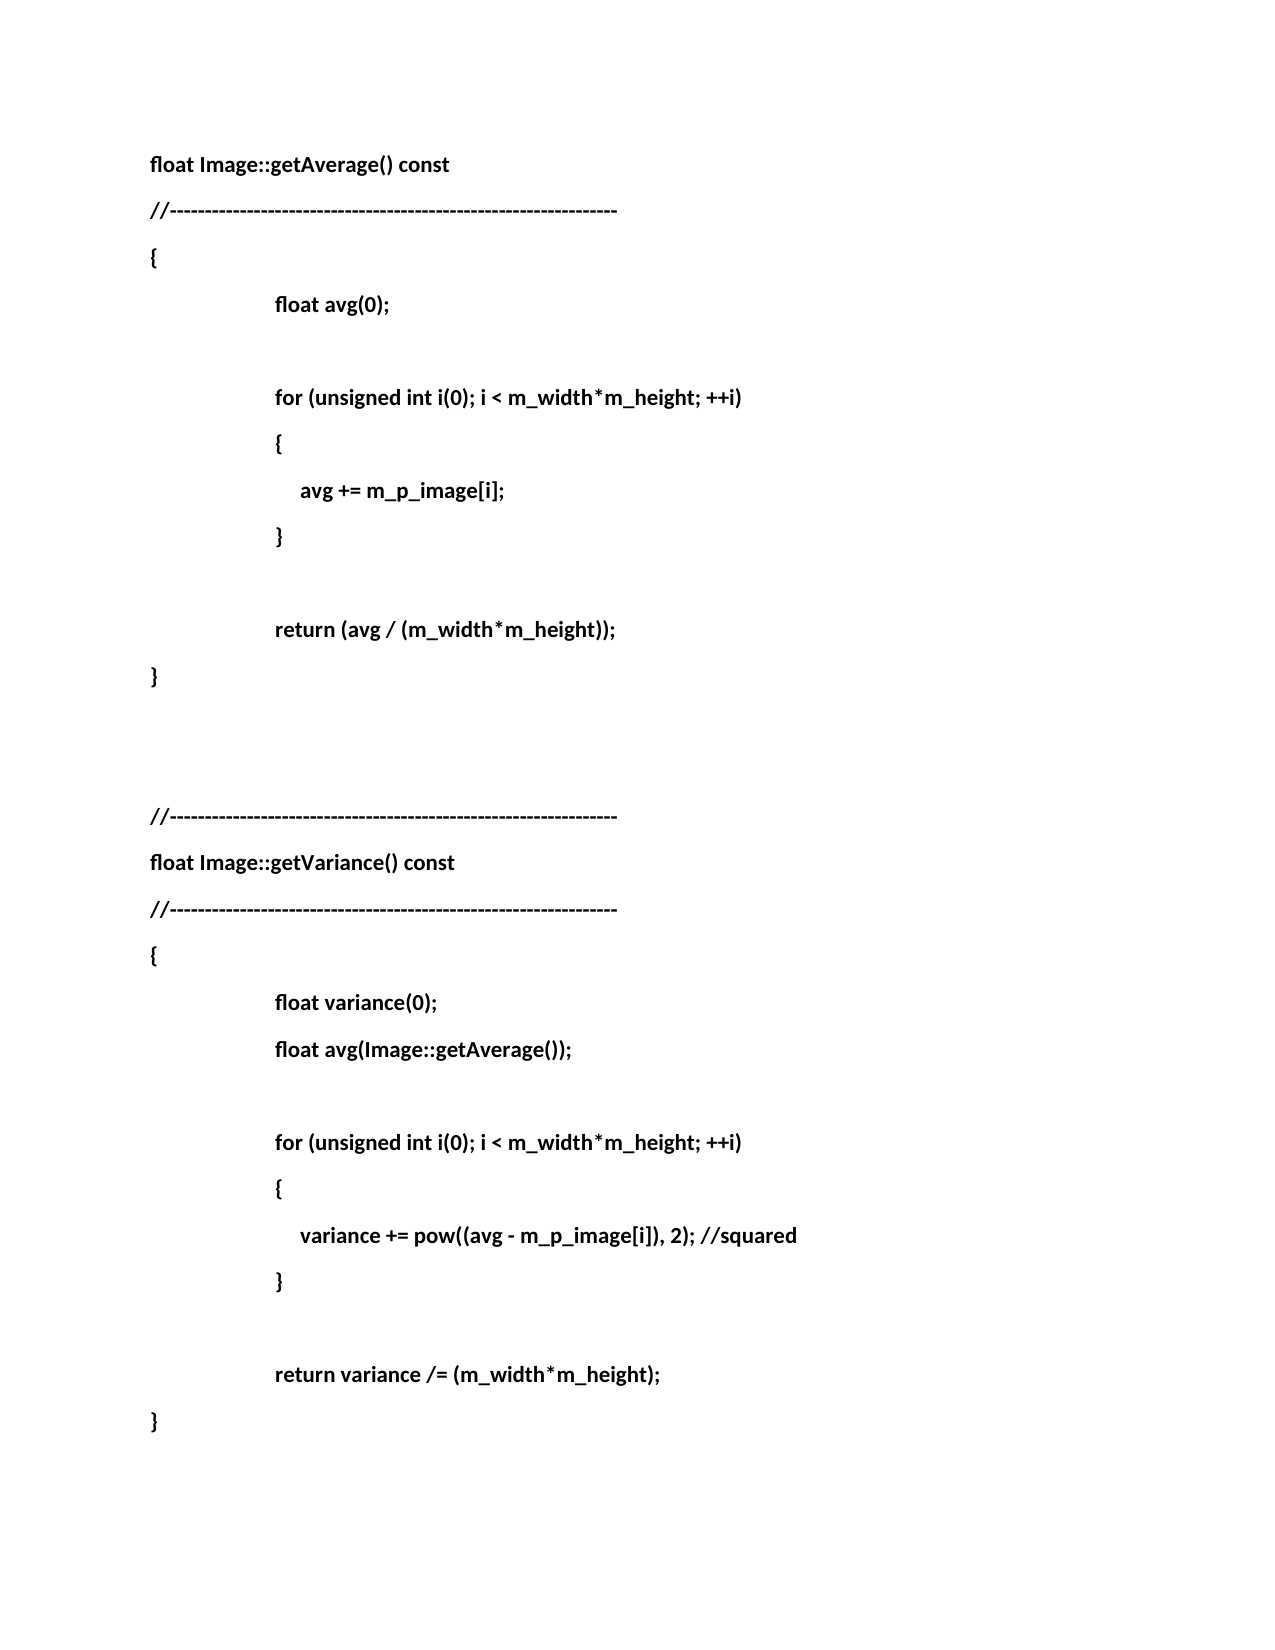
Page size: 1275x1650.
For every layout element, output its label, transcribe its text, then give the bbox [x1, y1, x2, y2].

text //---------------------------------------------------------------- [150, 197, 1125, 224]
text for (unsigned int i(0); i < m_width*m_height; ++i) [150, 383, 1125, 411]
text float Image::getVariance() const [150, 848, 1125, 876]
text { [150, 429, 1125, 457]
text } [150, 522, 1125, 551]
text variance += pow((avg - m_p_image[i]), 2); //squared [150, 1221, 1125, 1249]
text avg += m_p_image[i]; [150, 476, 1125, 504]
text for (unsigned int i(0); i < m_width*m_height; ++i) [150, 1128, 1125, 1156]
text return variance /= (m_width*m_height); [150, 1361, 1125, 1389]
text } [150, 1407, 1125, 1435]
text { [150, 1174, 1125, 1202]
text } [150, 662, 1125, 690]
text { [150, 942, 1125, 969]
text } [150, 1267, 1125, 1296]
text //---------------------------------------------------------------- [150, 895, 1125, 923]
text float avg(0); [150, 290, 1125, 318]
text //---------------------------------------------------------------- [150, 802, 1125, 830]
text return (avg / (m_width*m_height)); [150, 616, 1125, 644]
text float variance(0); [150, 988, 1125, 1016]
text { [150, 243, 1125, 271]
text float avg(Image::getAverage()); [150, 1035, 1125, 1063]
text float Image::getAverage() const [150, 150, 1125, 178]
